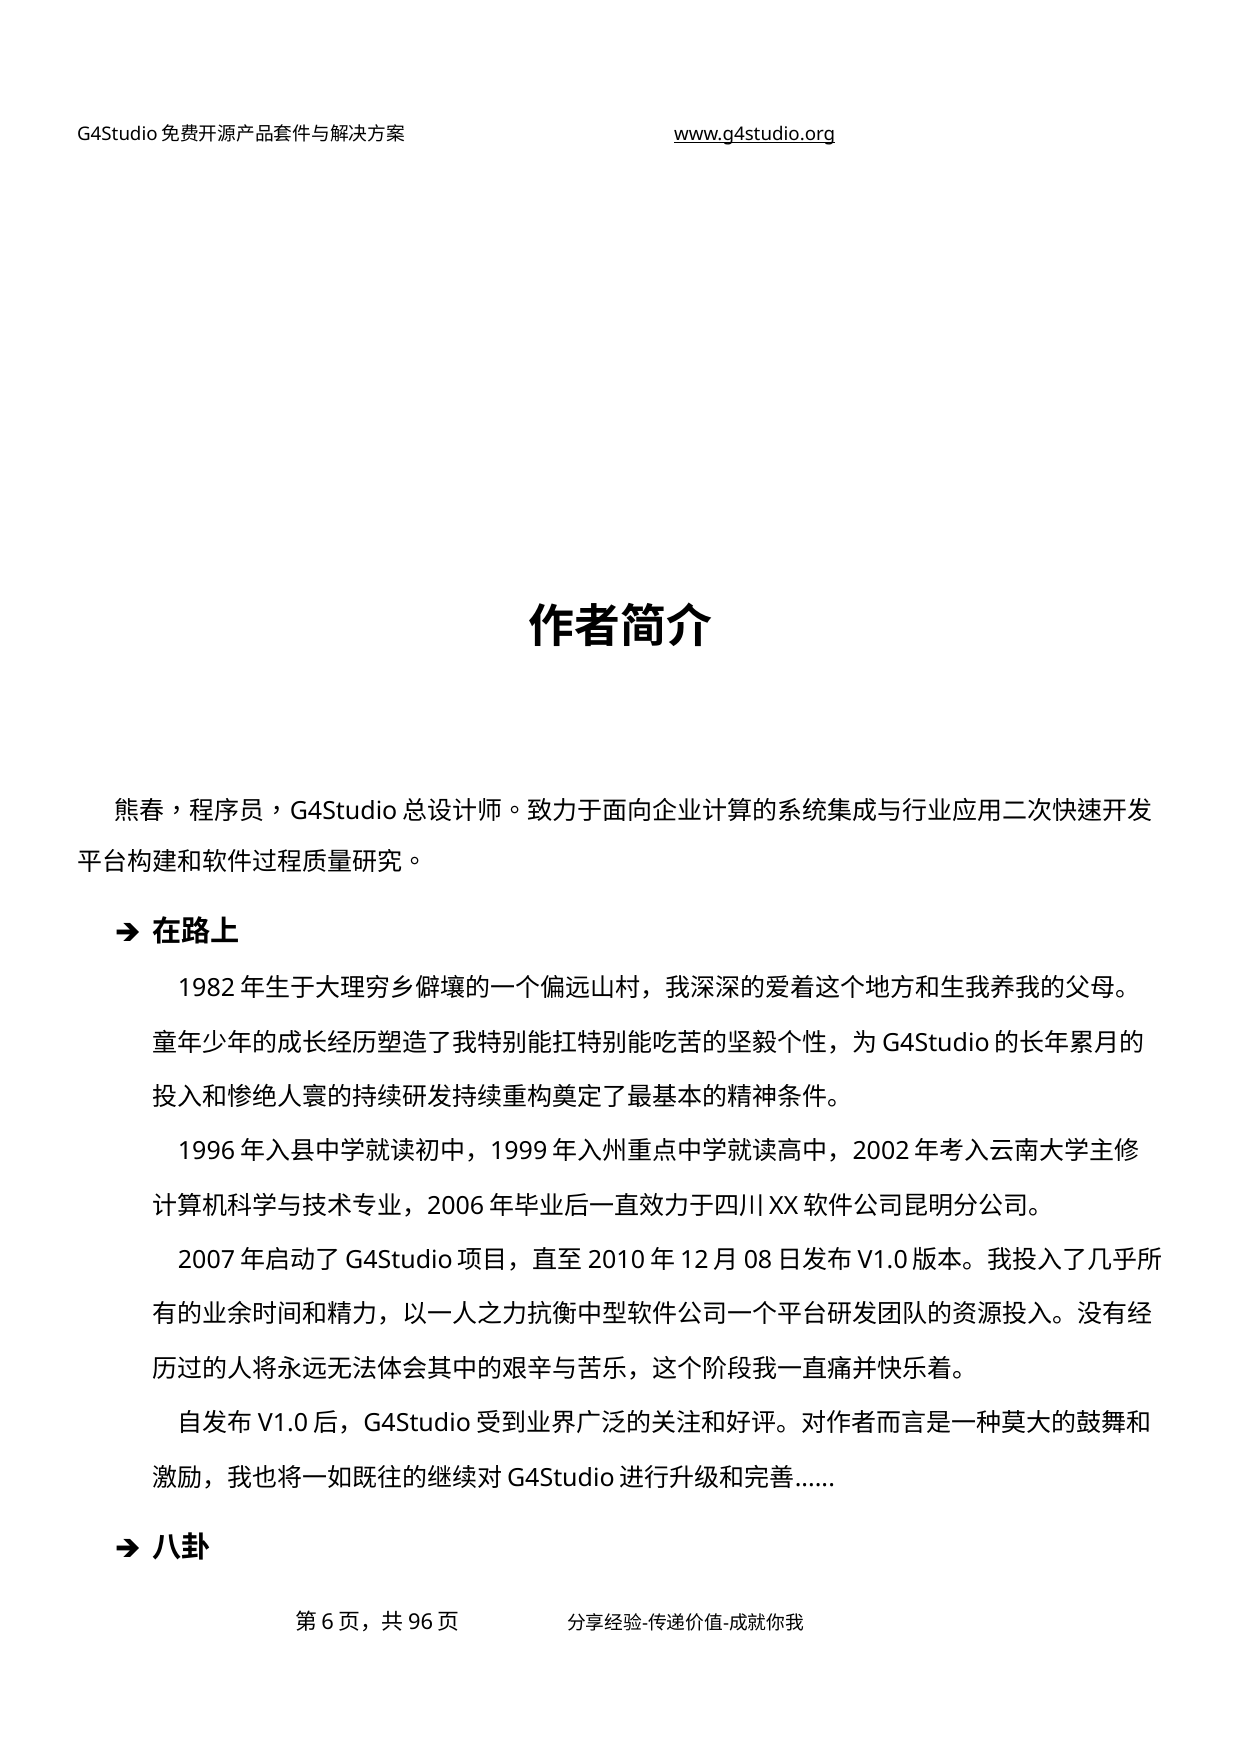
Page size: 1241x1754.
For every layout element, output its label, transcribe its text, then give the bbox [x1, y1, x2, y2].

text 熊春，程序员，G4Studio总设计师。致力于面向企业计算的系统集成与行业应用二次快速开发平台构建和软件过程质量研究。 [77, 793, 1163, 878]
list 八卦 1、推崇中国老子道家学说思想，喜欢叔本华的西方悲观主义哲学。 2、抽烟、不好喝酒。患有轻度抑郁症，正在好转。 3、设法活着，然后生活着。希望能够微笑地面对这个世界，不论荣辱悲欢，潮起潮落。 4、曾经血气方刚、年少轻狂。当而立之年渐渐地来渐渐地要走，我被迫取舍：我选择了平庸，放弃了攀登；我豁然开朗，轻松了...... [114, 1524, 1163, 1566]
subtitle 作者简介 [77, 589, 1163, 749]
list 在路上 1982年生于大理穷乡僻壤的一个偏远山村，我深深的爱着这个地方和生我养我的父母。童年少年的成长经历塑造了我特别能扛特别能吃苦的坚毅个性，为G4Studio的长年累月的投入和惨绝人寰的持续研发持续重构奠定了最基本的精神条件。 1996年入县中学就读初中，1999年入州重点中学就读高中，2002年考入云南大学主修计算机科学与技术专业，2006年毕业后一直效力于四川XX软件公司昆明分公司。 2007年启动了G4Studio项目，直至2010年12月08日发布V1.0版本。我投入了几乎所有的业余时间和精力，以一人之力抗衡中型软件公司一个平台研发团队的资源投入。没有经历过的人将永远无法体会其中的艰辛与苦乐，这个阶段我一直痛并快乐着。 自发布V1.0后，G4Studio受到业界广泛的关注和好评。对作者而言是一种莫大的鼓舞和激励，我也将一如既往的继续对G4Studio进行升级和完善...... [114, 907, 1163, 1493]
